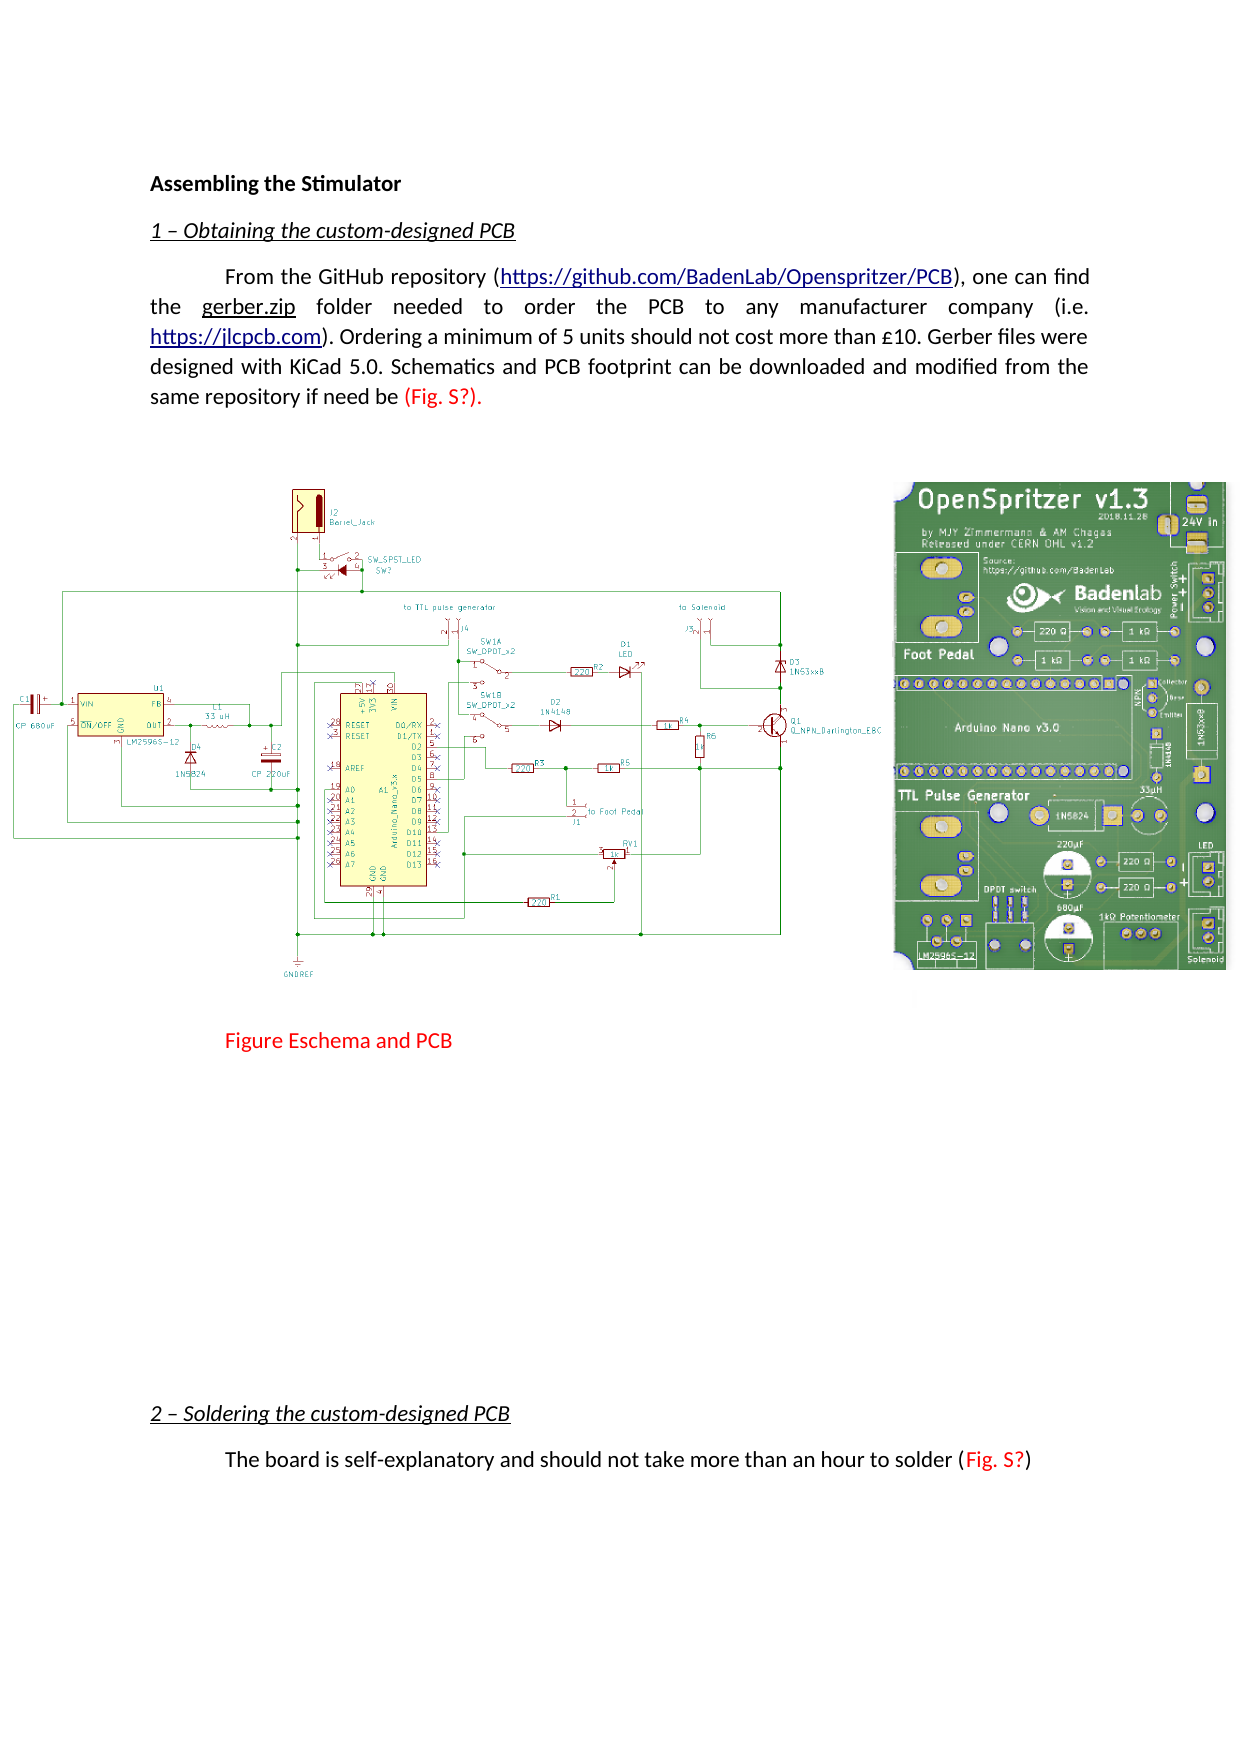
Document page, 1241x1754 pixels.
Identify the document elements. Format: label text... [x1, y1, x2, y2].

text Figure Eschema and PCB [150, 1026, 1090, 1054]
text 2 – Soldering the custom-designed PCB [150, 1399, 1090, 1427]
text From the GitHub repository (https://github.com/BadenLab/Openspritzer/PCB), one can find the gerber.zip folder needed to order the PCB to any manufacturer company (i.e. https://jlcpcb.com). Ordering a minimum of 5 units should not cost more than £10. Gerber files were designed with KiCad 5.0. Schematics and PCB footprint can be downloaded and modified from the same repository if need be (Fig. S?). [150, 262, 1090, 410]
text Assembling the Stimulator [150, 169, 1090, 197]
text 1 – Obtaining the custom-designed PCB [150, 216, 1090, 244]
text The board is self-explanatory and should not take more than an hour to solder (Fig. S?) [150, 1445, 1090, 1473]
